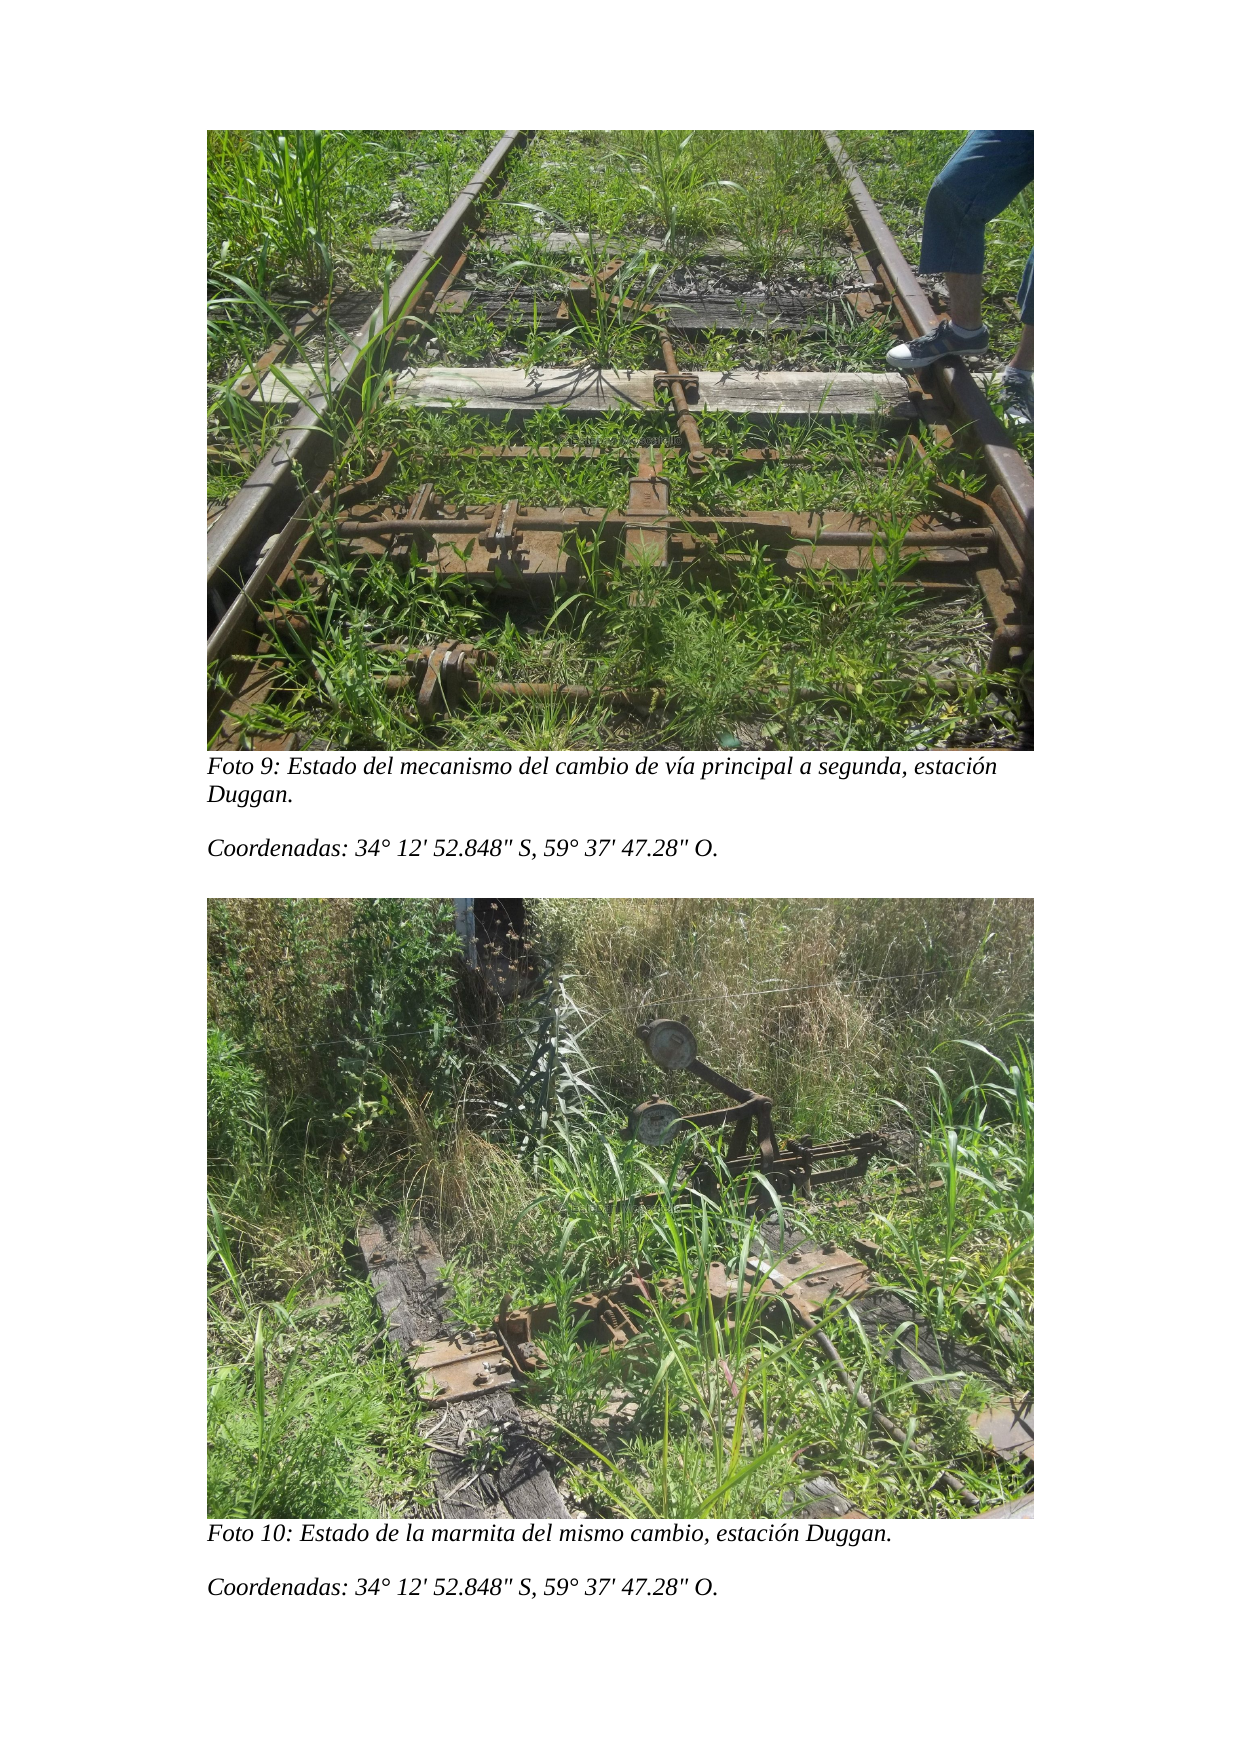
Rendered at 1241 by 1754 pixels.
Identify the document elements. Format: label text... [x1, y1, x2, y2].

text Foto 9: Estado del mecanismo del cambio de vía principal a segunda, estación Duggan. [207, 751, 1033, 808]
picture [207, 898, 1034, 1519]
text Coordenadas: 34° 12' 52.848" S, 59° 37' 47.28" O. [207, 1572, 1033, 1601]
picture [207, 130, 1034, 751]
text Foto 10: Estado de la marmita del mismo cambio, estación Duggan. [207, 1519, 1033, 1547]
text Coordenadas: 34° 12' 52.848" S, 59° 37' 47.28" O. [207, 833, 1033, 862]
